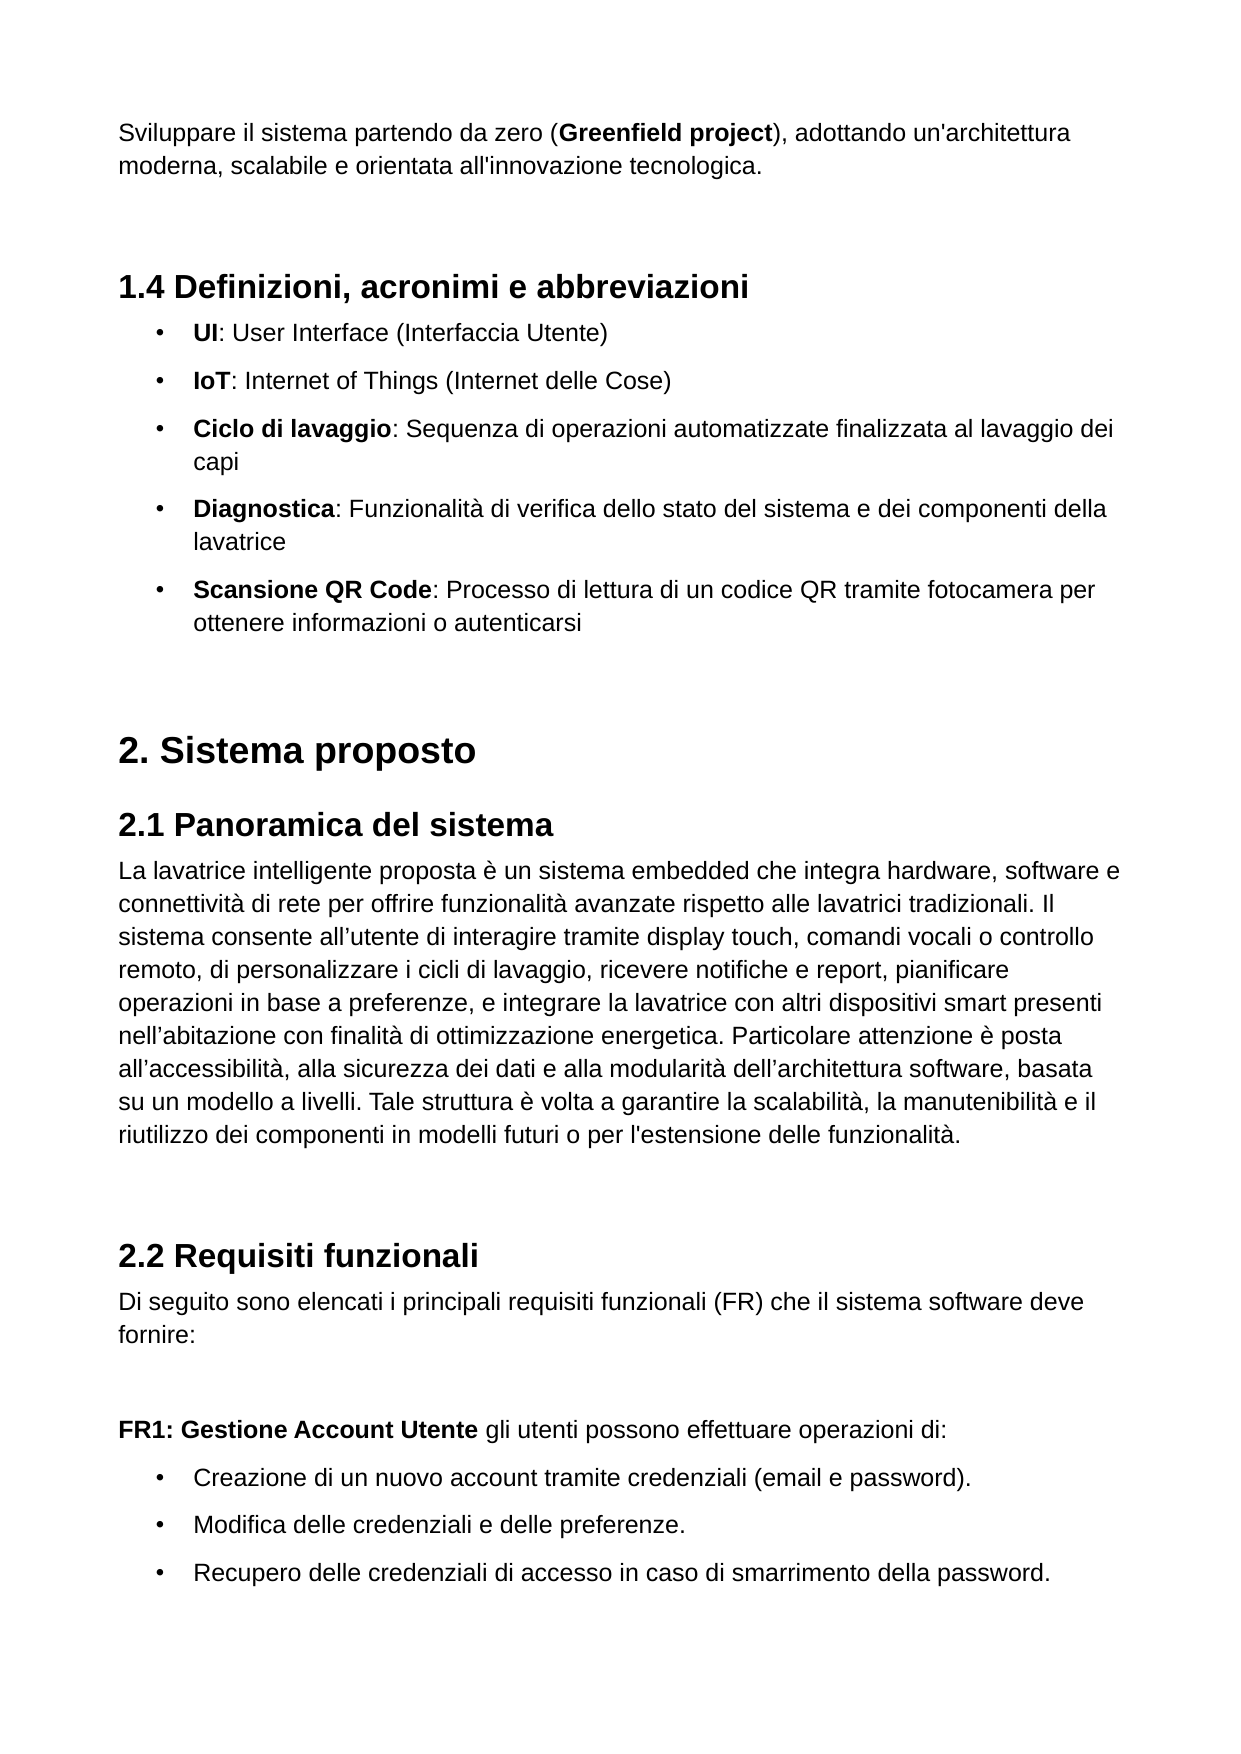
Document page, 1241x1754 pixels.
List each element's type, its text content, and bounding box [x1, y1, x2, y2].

subtitle 2. Sistema proposto [118, 728, 1122, 771]
list Scansione QR Code: Processo di lettura di un codice QR tramite fotocamera per ottenere informazioni o autenticarsi [156, 575, 1122, 637]
subtitle 1.4 Definizioni, acronimi e abbreviazioni [118, 267, 1122, 306]
list Recupero delle credenziali di accesso in caso di smarrimento della password. [156, 1558, 1122, 1587]
list Creazione di un nuovo account tramite credenziali (email e password). [156, 1463, 1122, 1492]
list Ciclo di lavaggio: Sequenza di operazioni automatizzate finalizzata al lavaggio dei capi [156, 413, 1122, 475]
text Sviluppare il sistema partendo da zero (Greenfield project), adottando un'architettura moderna, scalabile e orientata all'innovazione tecnologica. [118, 118, 1122, 180]
subtitle 2.1 Panoramica del sistema [118, 805, 1122, 843]
text Di seguito sono elencati i principali requisiti funzionali (FR) che il sistema software deve fornire: [118, 1287, 1122, 1349]
list Modifica delle credenziali e delle preferenze. [156, 1510, 1122, 1539]
text La lavatrice intelligente proposta è un sistema embedded che integra hardware, software e connettività di rete per offrire funzionalità avanzate rispetto alle lavatrici tradizionali. Il sistema consente all’utente di interagire tramite display touch, comandi vocali o controllo remoto, di personalizzare i cicli di lavaggio, ricevere notifiche e report, pianificare operazioni in base a preferenze, e integrare la lavatrice con altri dispositivi smart presenti nell’abitazione con finalità di ottimizzazione energetica. Particolare attenzione è posta all’accessibilità, alla sicurezza dei dati e alla modularità dell’architettura software, basata su un modello a livelli. Tale struttura è volta a garantire la scalabilità, la manutenibilità e il riutilizzo dei componenti in modelli futuri o per l'estensione delle funzionalità. [118, 856, 1122, 1149]
text FR1: Gestione Account Utente gli utenti possono effettuare operazioni di: [118, 1415, 1122, 1444]
list IoT: Internet of Things (Internet delle Cose) [156, 366, 1122, 395]
list UI: User Interface (Interfaccia Utente) [156, 318, 1122, 347]
list Diagnostica: Funzionalità di verifica dello stato del sistema e dei componenti della lavatrice [156, 494, 1122, 556]
subtitle 2.2 Requisiti funzionali [118, 1236, 1122, 1274]
